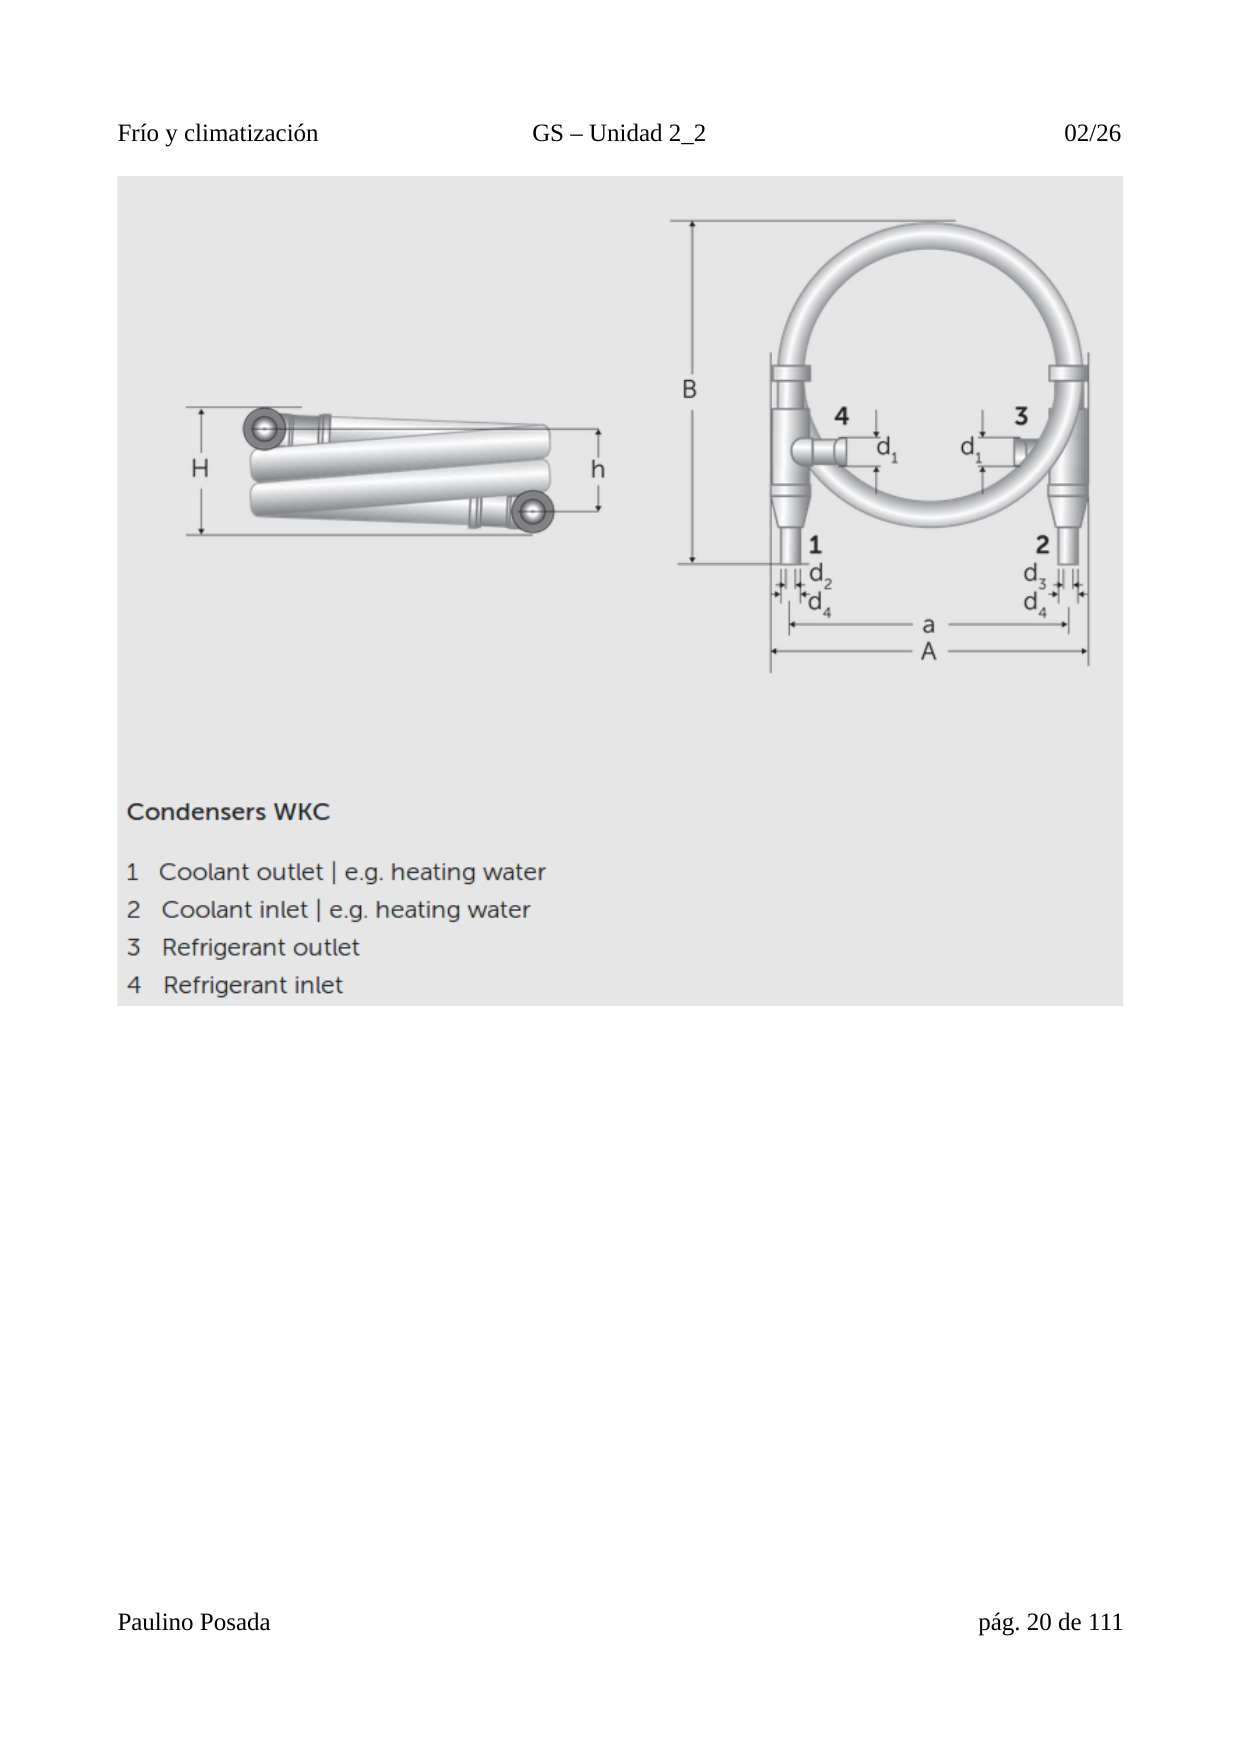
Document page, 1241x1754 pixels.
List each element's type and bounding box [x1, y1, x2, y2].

picture [117, 176, 1124, 1006]
